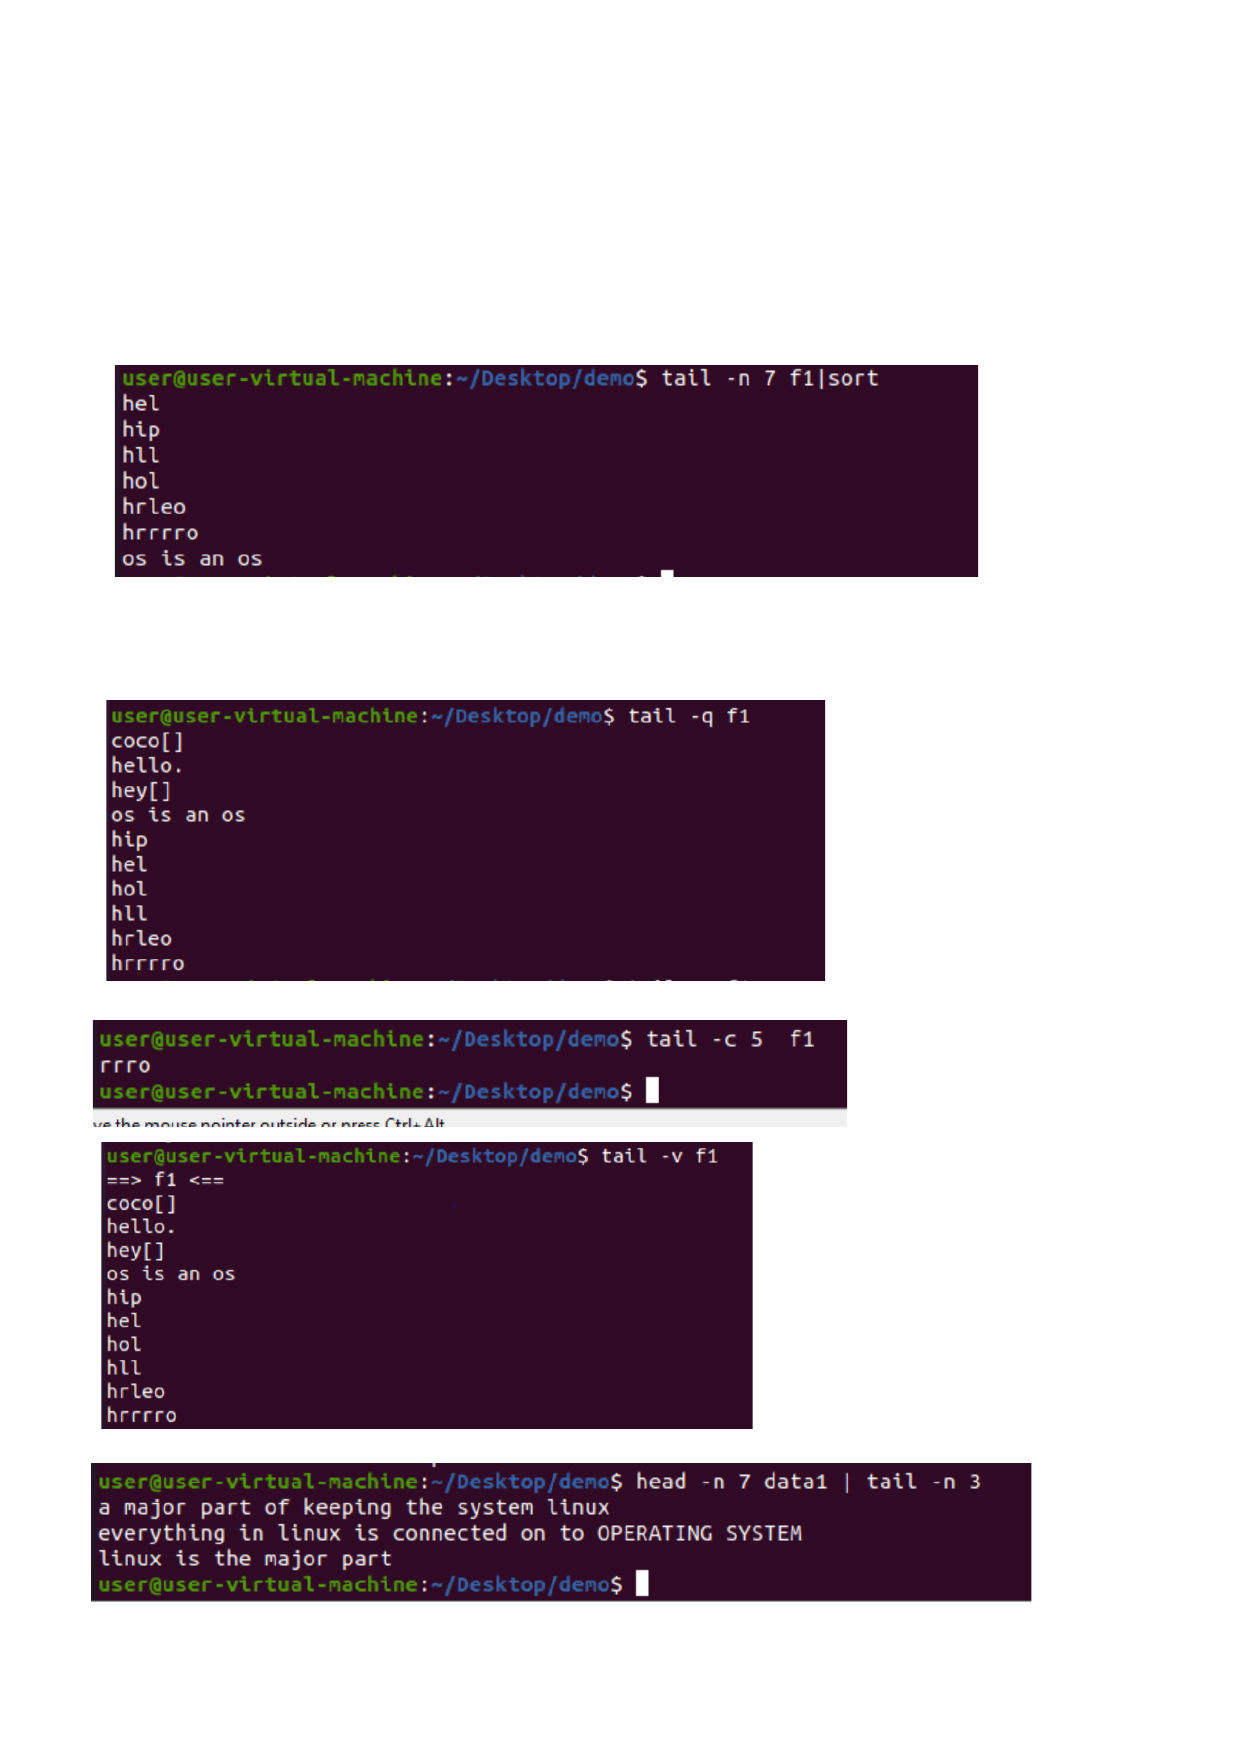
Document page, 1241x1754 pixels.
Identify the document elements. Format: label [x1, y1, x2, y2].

picture [114, 365, 979, 577]
picture [101, 1142, 753, 1429]
picture [92, 1020, 848, 1127]
picture [106, 700, 826, 981]
picture [91, 1463, 1032, 1602]
